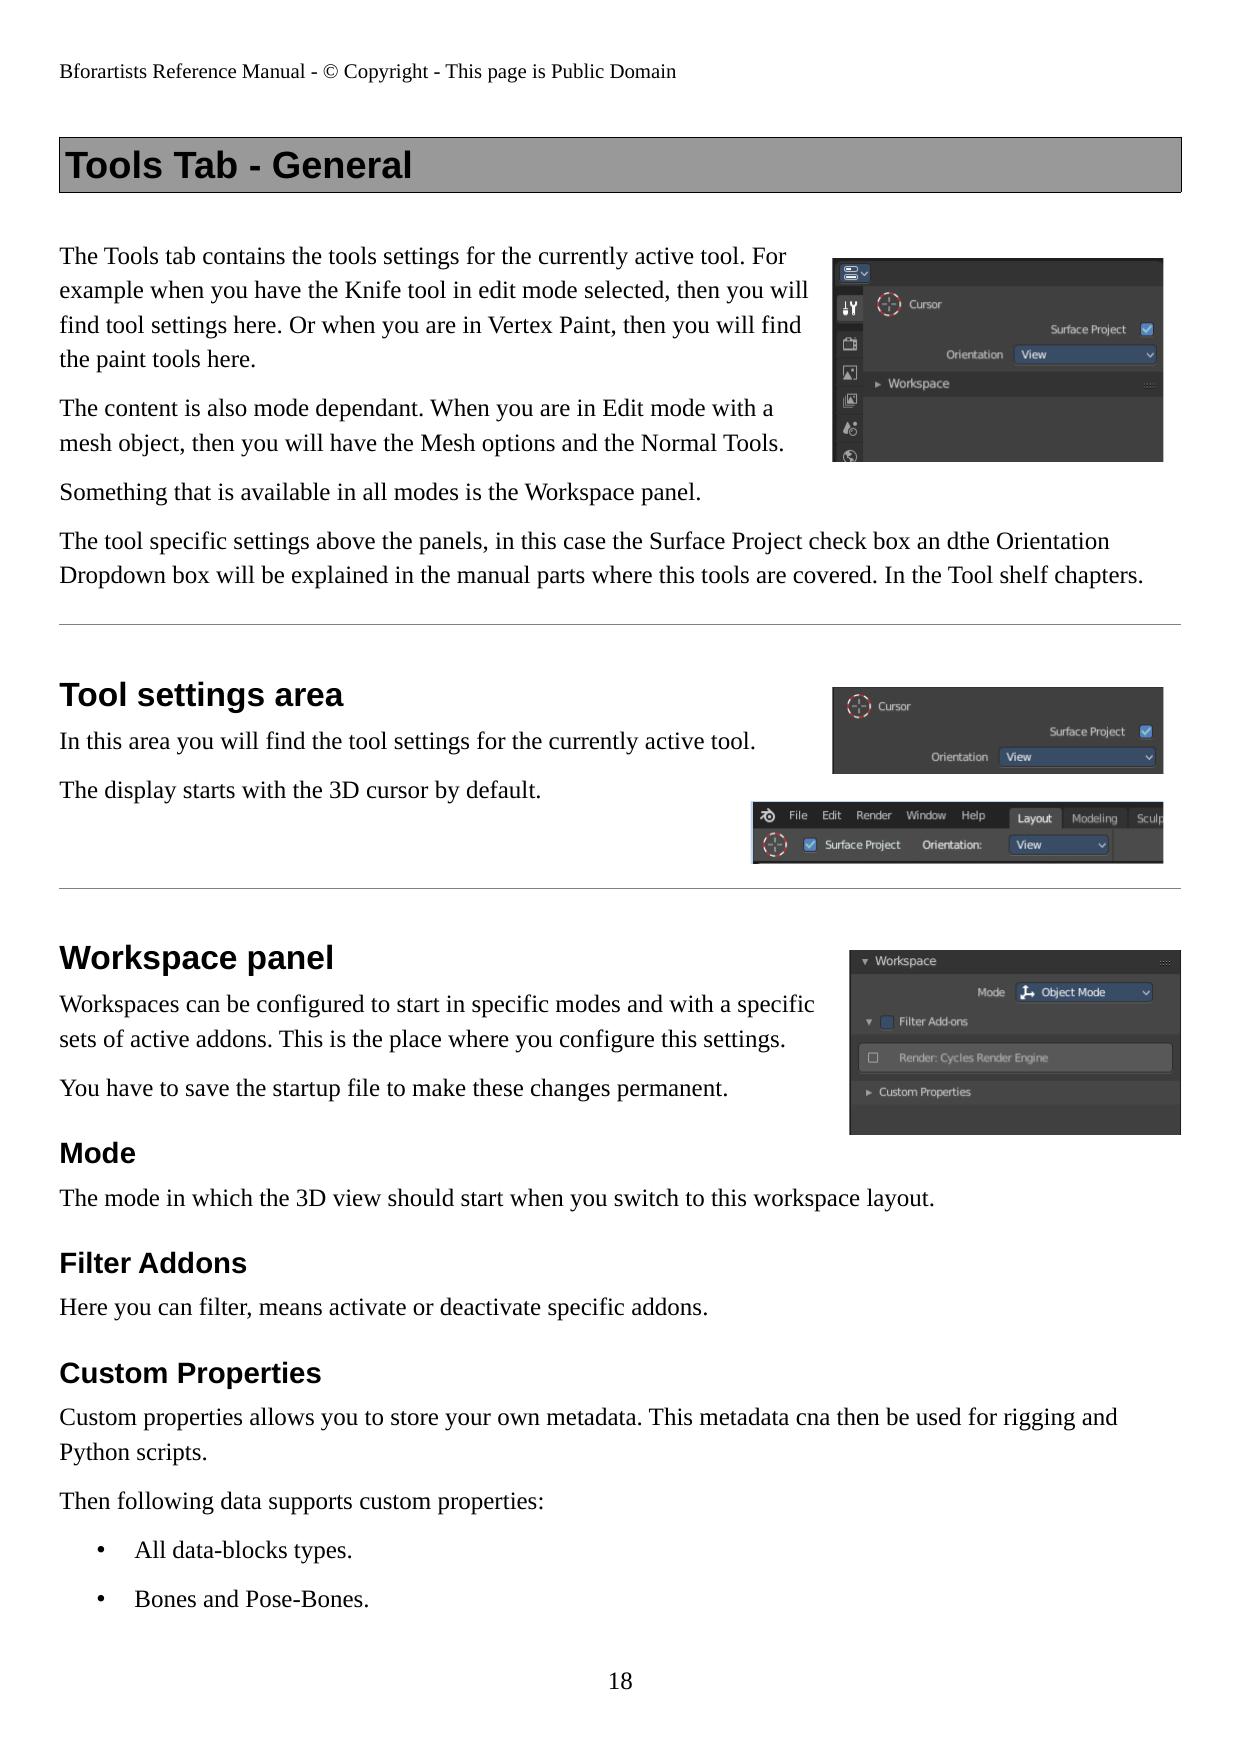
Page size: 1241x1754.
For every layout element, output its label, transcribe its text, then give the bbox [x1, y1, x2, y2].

text In this area you will find the tool settings for the currently active tool. [59, 726, 832, 754]
text The display starts with the 3D cursor by default. [59, 775, 1181, 804]
subtitle Mode [59, 1136, 1181, 1170]
subtitle Filter Addons [59, 1246, 1181, 1280]
text The content is also mode dependant. When you are in Edit mode with a mesh object, then you will have the Mesh options and the Normal Tools. [59, 393, 832, 457]
table_header Tools Tab - General [60, 138, 1181, 192]
text The tool specific settings above the panels, in this case the Surface Project check box an dthe Orientation Dropdown box will be explained in the manual parts where this tools are covered. In the Tool shelf chapters. [59, 526, 1181, 589]
text Workspaces can be configured to start in specific modes and with a specific sets of active addons. This is the place where you configure this settings. [59, 989, 849, 1052]
subtitle Workspace panel [59, 938, 1181, 977]
list Bones and Pose-Bones. [97, 1584, 1181, 1613]
picture [750, 801, 1164, 864]
subtitle Tool settings area [59, 675, 1181, 713]
picture [832, 258, 1164, 462]
text The mode in which the 3D view should start when you switch to this workspace layout. [59, 1183, 1181, 1211]
list All data-blocks types. [97, 1535, 1181, 1564]
text The Tools tab contains the tools settings for the currently active tool. For example when you have the Knife tool in edit mode selected, then you will find tool settings here. Or when you are in Vertex Paint, then you will find the paint tools here. [59, 241, 1181, 373]
text Then following data supports custom properties: [59, 1486, 1181, 1515]
picture [832, 687, 1164, 774]
picture [849, 950, 1182, 1135]
text You have to save the startup file to make these changes permanent. [59, 1073, 849, 1101]
text Custom properties allows you to store your own metadata. This metadata cna then be used for rigging and Python scripts. [59, 1402, 1181, 1466]
text Here you can filter, means activate or deactivate specific addons. [59, 1292, 1181, 1321]
text Something that is available in all modes is the Workspace panel. [59, 477, 1181, 506]
subtitle Custom Properties [59, 1356, 1181, 1390]
